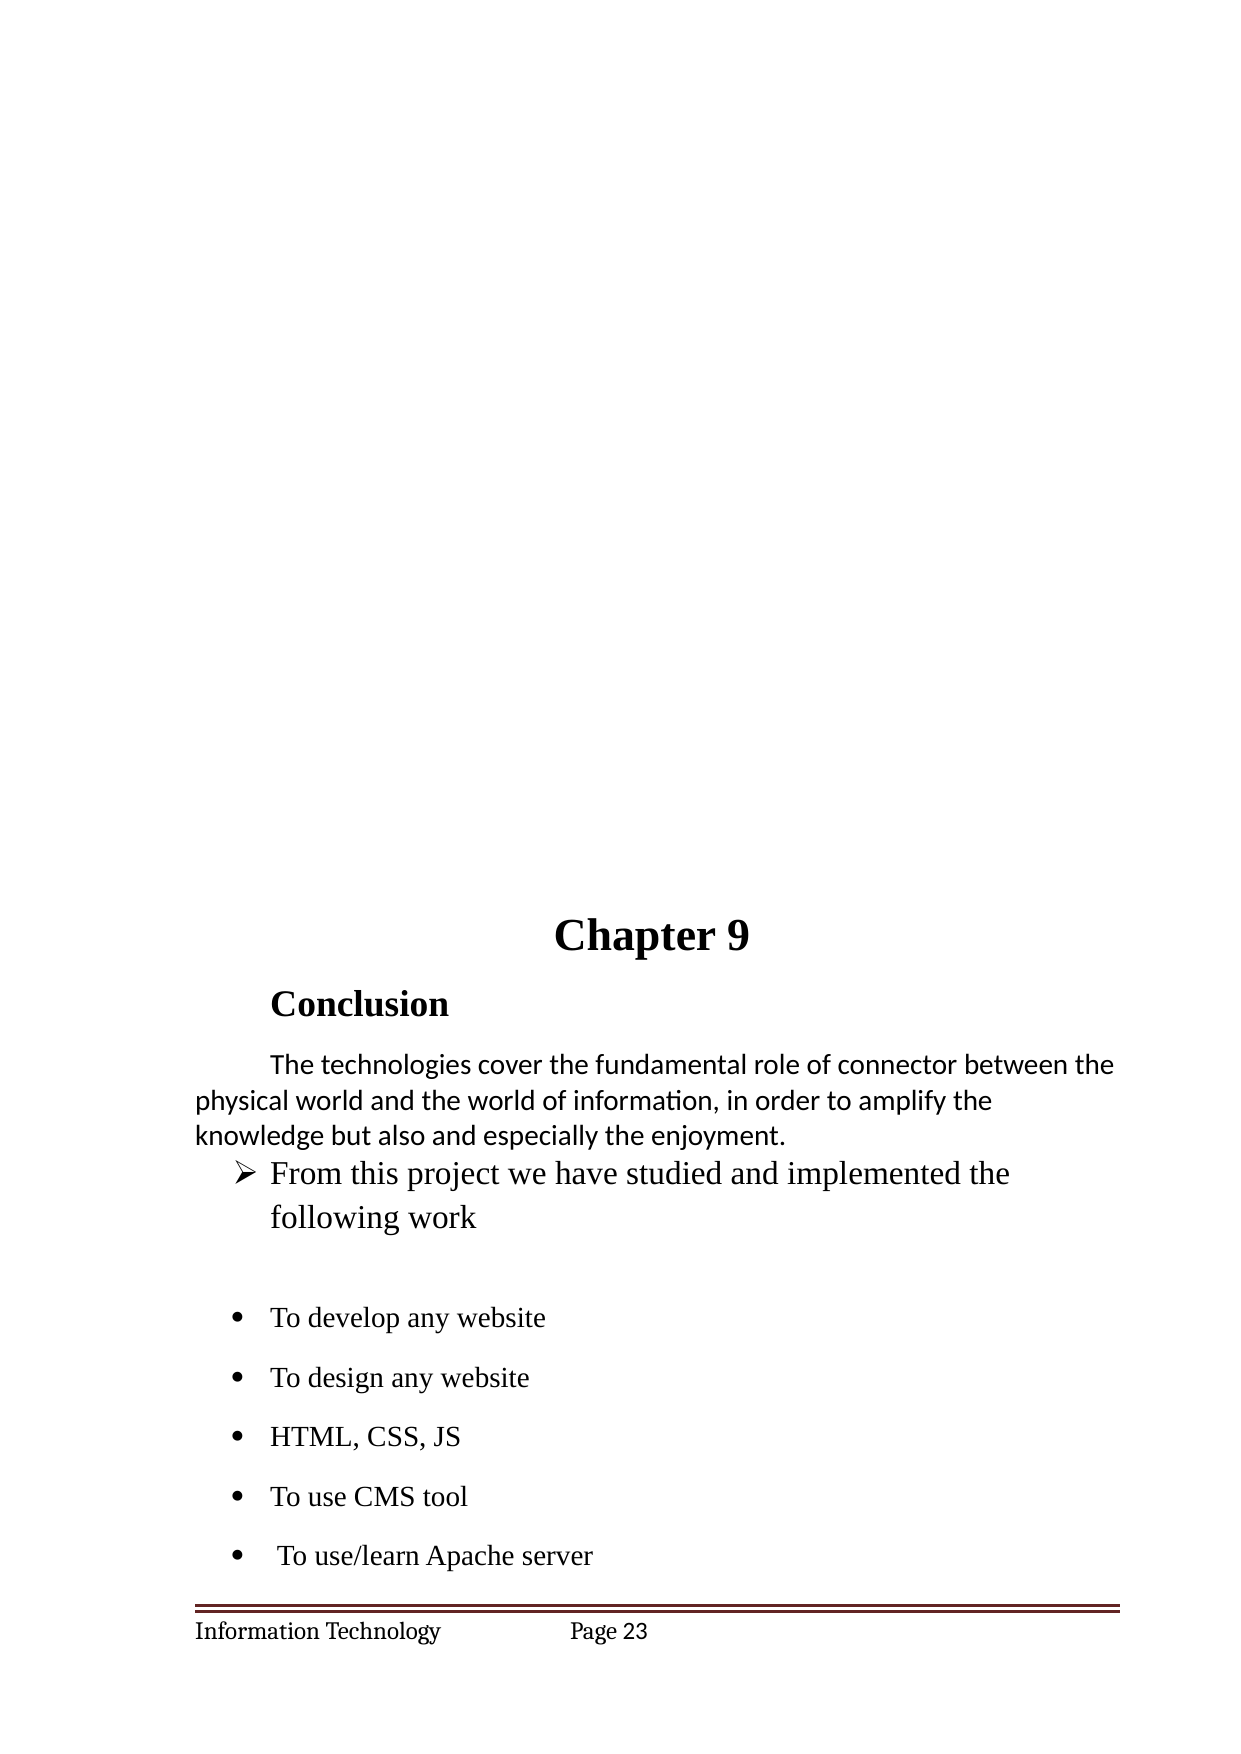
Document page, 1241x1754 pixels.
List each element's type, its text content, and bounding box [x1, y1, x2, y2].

text Chapter 9 Conclusion [195, 907, 1120, 1024]
list To use CMS tool [232, 1479, 1120, 1512]
list HTML, CSS, JS [232, 1419, 1120, 1453]
list To use/learn Apache server [232, 1538, 1120, 1572]
list From this project we have studied and implemented the following work [232, 1153, 1120, 1235]
list To design any website [232, 1360, 1120, 1393]
text The technologies cover the fundamental role of connector between the physical world and the world of information, in order to amplify the knowledge but also and especially the enjoyment. [195, 1046, 1120, 1153]
list To develop any website [232, 1300, 1120, 1334]
